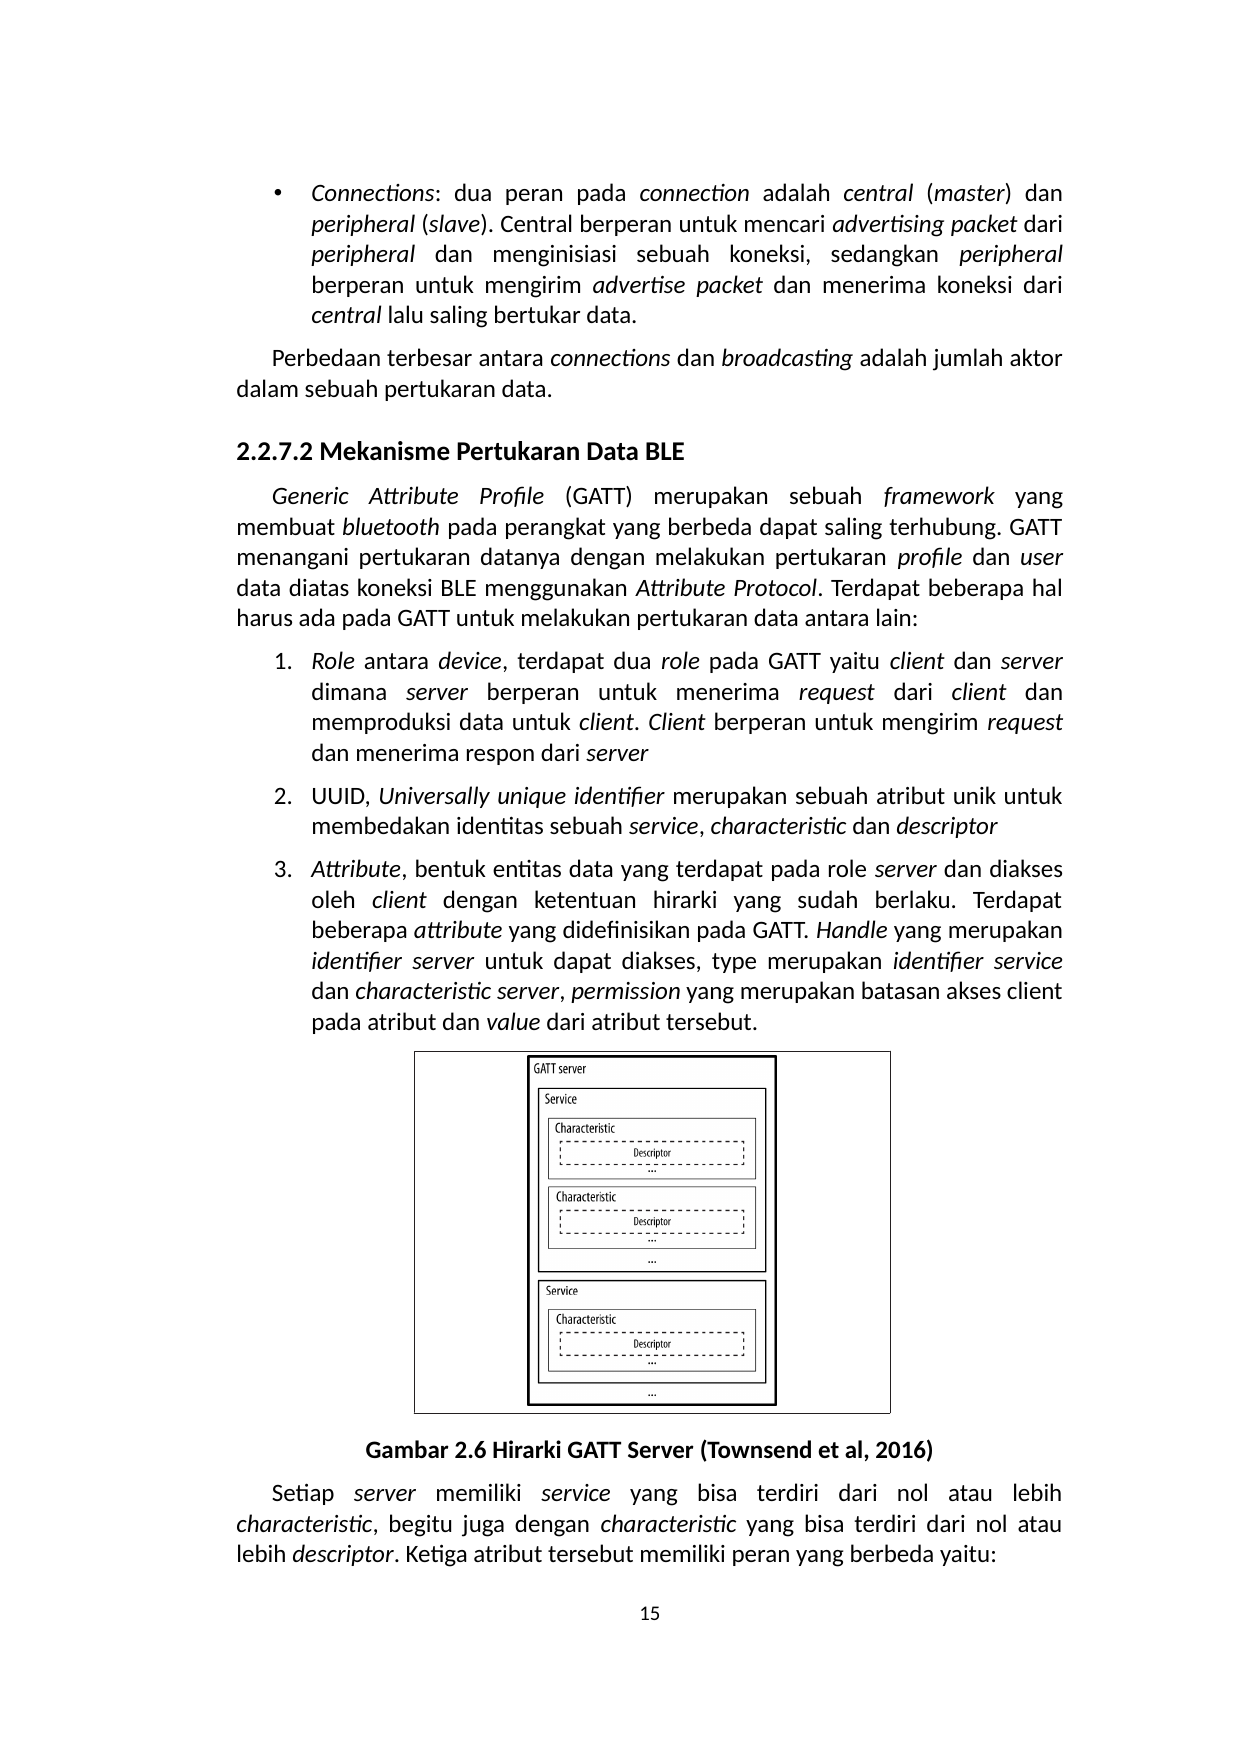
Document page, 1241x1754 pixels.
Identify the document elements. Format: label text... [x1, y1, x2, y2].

list UUID, Universally unique identifier merupakan sebuah atribut unik untuk membedakan identitas sebuah service, characteristic dan descriptor [274, 780, 1063, 841]
text Setiap server memiliki service yang bisa terdiri dari nol atau lebih characteristic, begitu juga dengan characteristic yang bisa terdiri dari nol atau lebih descriptor. Ketiga atribut tersebut memiliki peran yang berbeda yaitu: [236, 1477, 1063, 1569]
subtitle Mekanisme Pertukaran Data BLE [236, 434, 1063, 468]
list Role antara device, terdapat dua role pada GATT yaitu client dan server dimana server berperan untuk menerima request dari client dan memproduksi data untuk client. Client berperan untuk mengirim request dan menerima respon dari server [274, 645, 1063, 767]
list Attribute, bentuk entitas data yang terdapat pada role server dan diakses oleh client dengan ketentuan hirarki yang sudah berlaku. Terdapat beberapa attribute yang didefinisikan pada GATT. Handle yang merupakan identifier server untuk dapat diakses, type merupakan identifier service dan characteristic server, permission yang merupakan batasan akses client pada atribut dan value dari atribut tersebut. [274, 853, 1063, 1036]
text Perbedaan terbesar antara connections dan broadcasting adalah jumlah aktor dalam sebuah pertukaran data. [236, 342, 1063, 403]
text Gambar ‎2.6 Hirarki GATT Server (Townsend et al, 2016) [236, 1049, 1063, 1465]
text Generic Attribute Profile (GATT) merupakan sebuah framework yang membuat bluetooth pada perangkat yang berbeda dapat saling terhubung. GATT menangani pertukaran datanya dengan melakukan pertukaran profile dan user data diatas koneksi BLE menggunakan Attribute Protocol. Terdapat beberapa hal harus ada pada GATT untuk melakukan pertukaran data antara lain: [236, 480, 1063, 633]
picture [391, 1040, 908, 1422]
list Connections: dua peran pada connection adalah central (master) dan peripheral (slave). Central berperan untuk mencari advertising packet dari peripheral dan menginisiasi sebuah koneksi, sedangkan peripheral berperan untuk mengirim advertise packet dan menerima koneksi dari central lalu saling bertukar data. [274, 177, 1063, 330]
